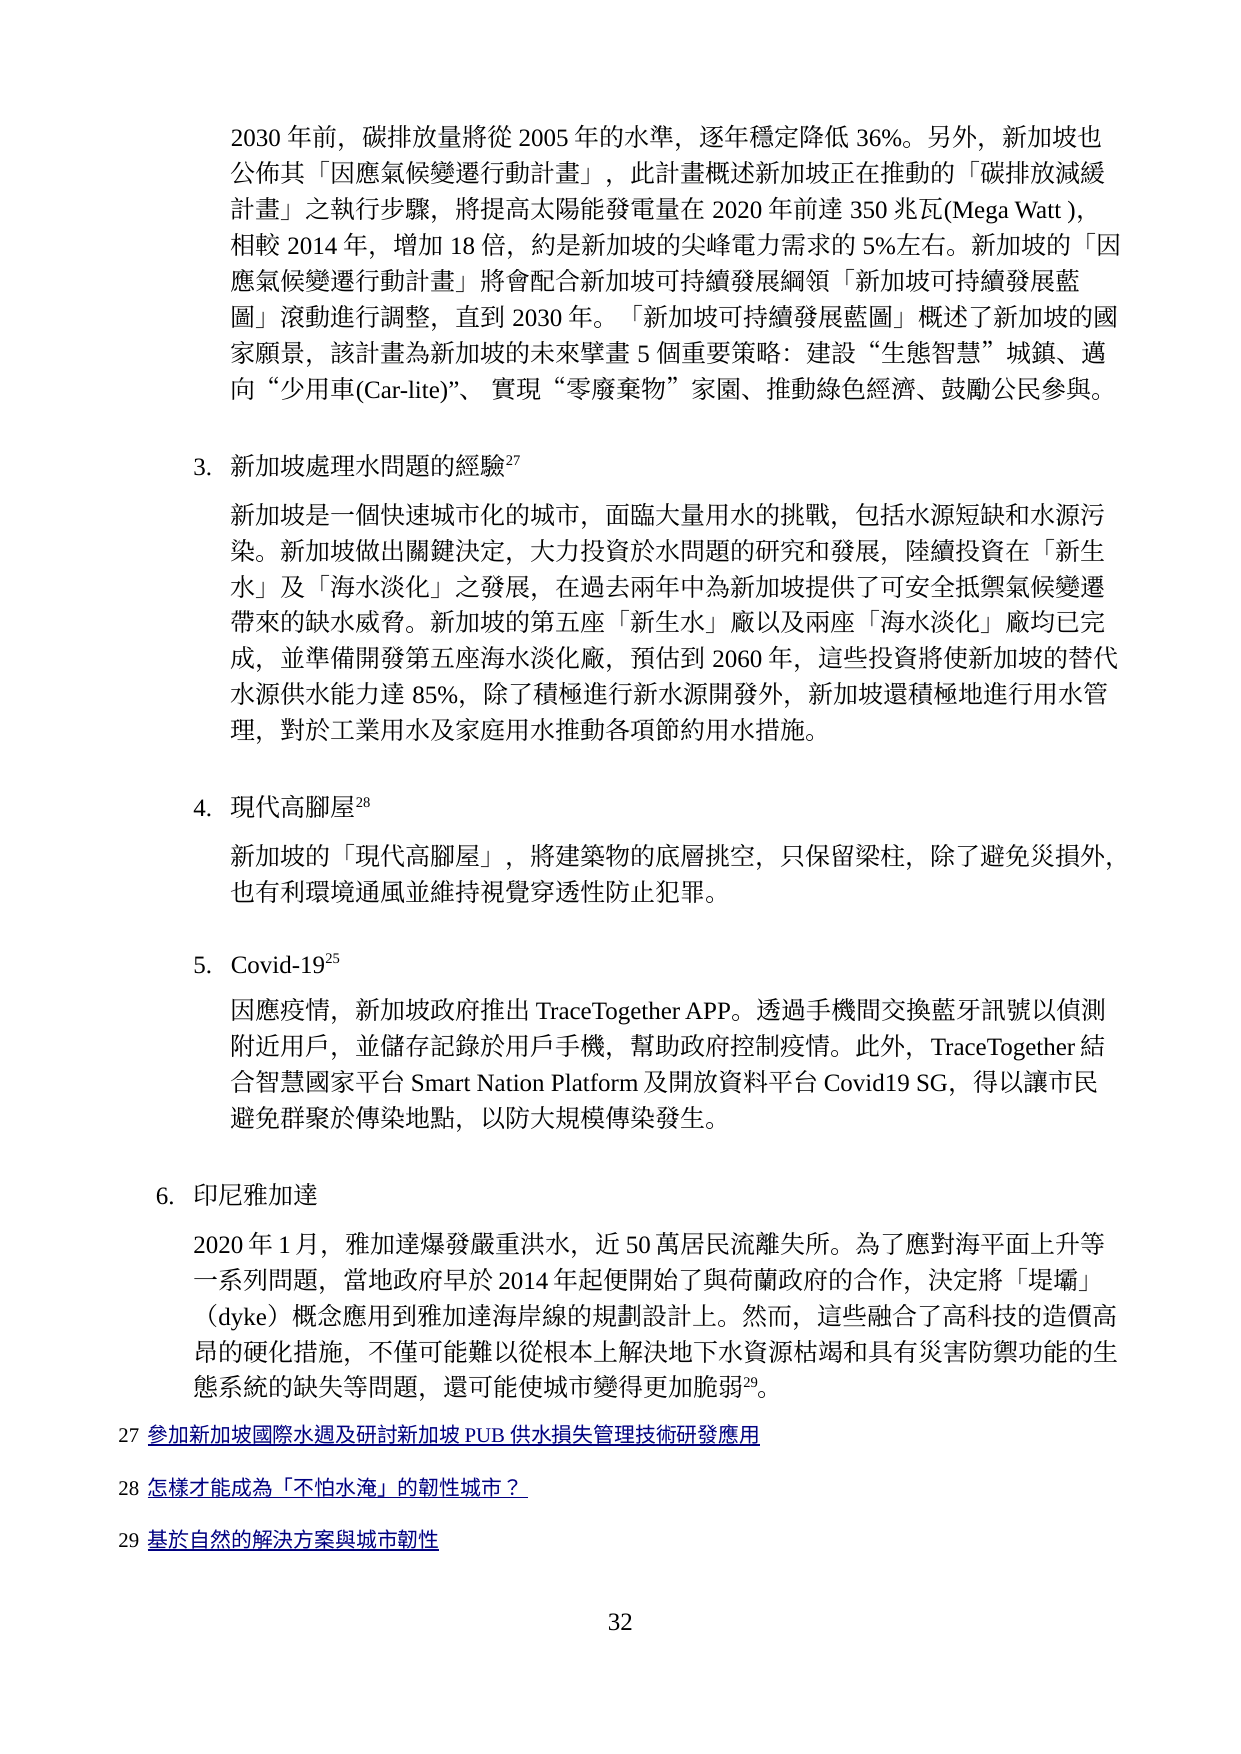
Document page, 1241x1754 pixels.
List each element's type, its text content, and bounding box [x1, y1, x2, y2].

list Covid-1925 [193, 950, 1122, 978]
list 現代高腳屋 [193, 788, 1122, 824]
list 新加坡的「現代高腳屋」，將建築物的底層挑空，只保留梁柱，除了避免災損外，也有利環境通風並維持視覺穿透性防止犯罪。 [193, 837, 1122, 937]
list 2020年1月，雅加達爆發嚴重洪水，近50萬居民流離失所。為了應對海平面上升等一系列問題，當地政府早於2014年起便開始了與荷蘭政府的合作，決定將「堤壩」（dyke）概念應用到雅加達海岸線的規劃設計上。然而，這些融合了高科技的造價高昂的硬化措施，不僅可能難以從根本上解決地下水資源枯竭和具有災害防禦功能的生態系統的缺失等問題，還可能使城市變得更加脆弱。 [156, 1224, 1122, 1404]
list 參加新加坡國際水週及研討新加坡PUB 供水損失管理技術研發應用 [118, 1420, 1122, 1473]
list 2030 年前，碳排放量將從 2005 年的水準，逐年穩定降低 36%。另外，新加坡也公佈其「因應氣候變遷行動計畫」，此計畫概述新加坡正在推動的「碳排放減緩計畫」之執行步驟，將提高太陽能發電量在 2020 年前達 350 兆瓦(Mega Watt )，相較 2014 年，增加 18 倍，約是新加坡的尖峰電力需求的 5%左右。新加坡的「因應氣候變遷行動計畫」將會配合新加坡可持續發展綱領「新加坡可持續發展藍圖」滾動進行調整，直到 2030 年。「新加坡可持續發展藍圖」概述了新加坡的國家願景，該計畫為新加坡的未來擘畫 5 個重要策略：建設“生態智慧”城鎮、邁向“少用車(Car-lite)”、 實現“零廢棄物”家園、推動綠色經濟、鼓勵公民參與。 [193, 118, 1122, 434]
list 新加坡是一個快速城市化的城市，面臨大量用水的挑戰，包括水源短缺和水源污染。新加坡做出關鍵決定，大力投資於水問題的研究和發展，陸續投資在「新生水」及「海水淡化」之發展，在過去兩年中為新加坡提供了可安全抵禦氣候變遷帶來的缺水威脅。新加坡的第五座「新生水」廠以及兩座「海水淡化」廠均已完成，並準備開發第五座海水淡化廠，預估到 2060 年，這些投資將使新加坡的替代水源供水能力達 85%，除了積極進行新水源開發外，新加坡還積極地進行用水管理，對於工業用水及家庭用水推動各項節約用水措施。 [193, 495, 1122, 776]
list 怎樣才能成為「不怕水淹」的韌性城市？ [118, 1473, 1122, 1525]
list 基於自然的解決方案與城市韌性 [118, 1525, 1122, 1578]
list 新加坡處理水問題的經驗 [193, 447, 1122, 483]
list 印尼雅加達 [156, 1176, 1122, 1212]
list 因應疫情，新加坡政府推出TraceTogether APP。透過手機間交換藍牙訊號以偵測附近用戶，並儲存記錄於用戶手機，幫助政府控制疫情。此外，TraceTogether結合智慧國家平台Smart Nation Platform及開放資料平台Covid19 SG，得以讓市民避免群聚於傳染地點，以防大規模傳染發生。 [193, 991, 1122, 1163]
